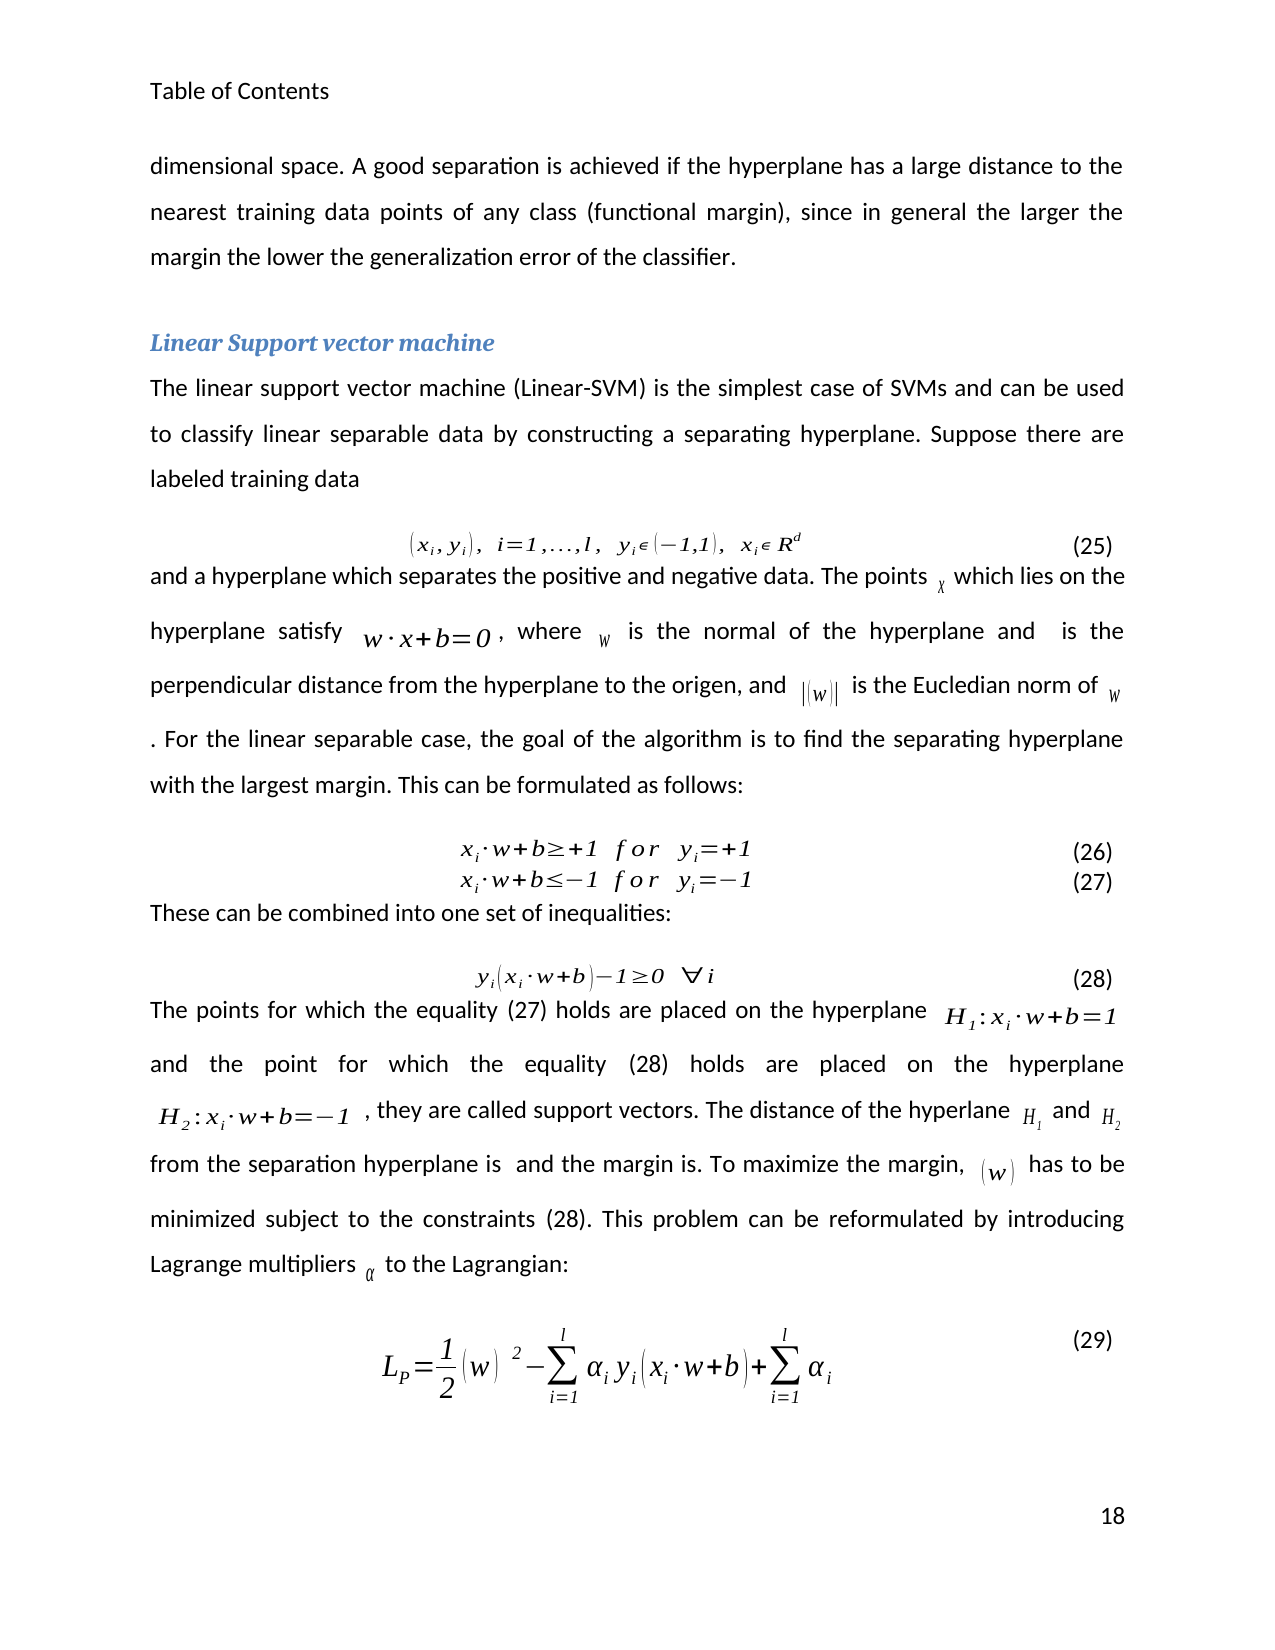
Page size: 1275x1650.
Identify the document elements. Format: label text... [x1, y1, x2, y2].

text The points for which the equality (27) holds are placed on the hyperplane and the point for which the equality (28) holds are placed on the hyperplane , they are called support vectors. The distance of the hyperlane and from the separation hyperplane is and the margin is. To maximize the margin, has to be minimized subject to the constraints (28). This problem can be reformulated by introducing Lagrange multipliers to the Lagrangian: [150, 994, 1125, 1288]
text and a hyperplane which separates the positive and negative data. The points which lies on the hyperplane satisfy , where is the normal of the hyperplane and is the perpendicular distance from the hyperplane to the origen, and is the Eucledian norm of . For the linear separable case, the goal of the algorithm is to find the separating hyperplane with the largest margin. This can be formulated as follows: [150, 561, 1125, 800]
table_header (26) [1061, 836, 1147, 866]
table_header [150, 964, 1061, 994]
table_header (25) [1061, 530, 1147, 561]
text These can be combined into one set of inequalities: [150, 897, 1125, 927]
table_header (29) [1061, 1324, 1147, 1408]
table_cell (27) [1061, 866, 1147, 897]
text dimensional space. A good separation is achieved if the hyperplane has a large distance to the nearest training data points of any class (functional margin), since in general the larger the margin the lower the generalization error of the classifier. [150, 150, 1125, 272]
table_header (28) [1061, 964, 1147, 994]
table_header [150, 530, 1061, 561]
table_header [150, 836, 1061, 866]
table_cell [150, 866, 1061, 897]
subtitle Linear Support vector machine [150, 329, 1125, 358]
table_header [150, 1324, 1061, 1408]
text The linear support vector machine (Linear-SVM) is the simplest case of SVMs and can be used to classify linear separable data by constructing a separating hyperplane. Suppose there are labeled training data [150, 372, 1125, 494]
